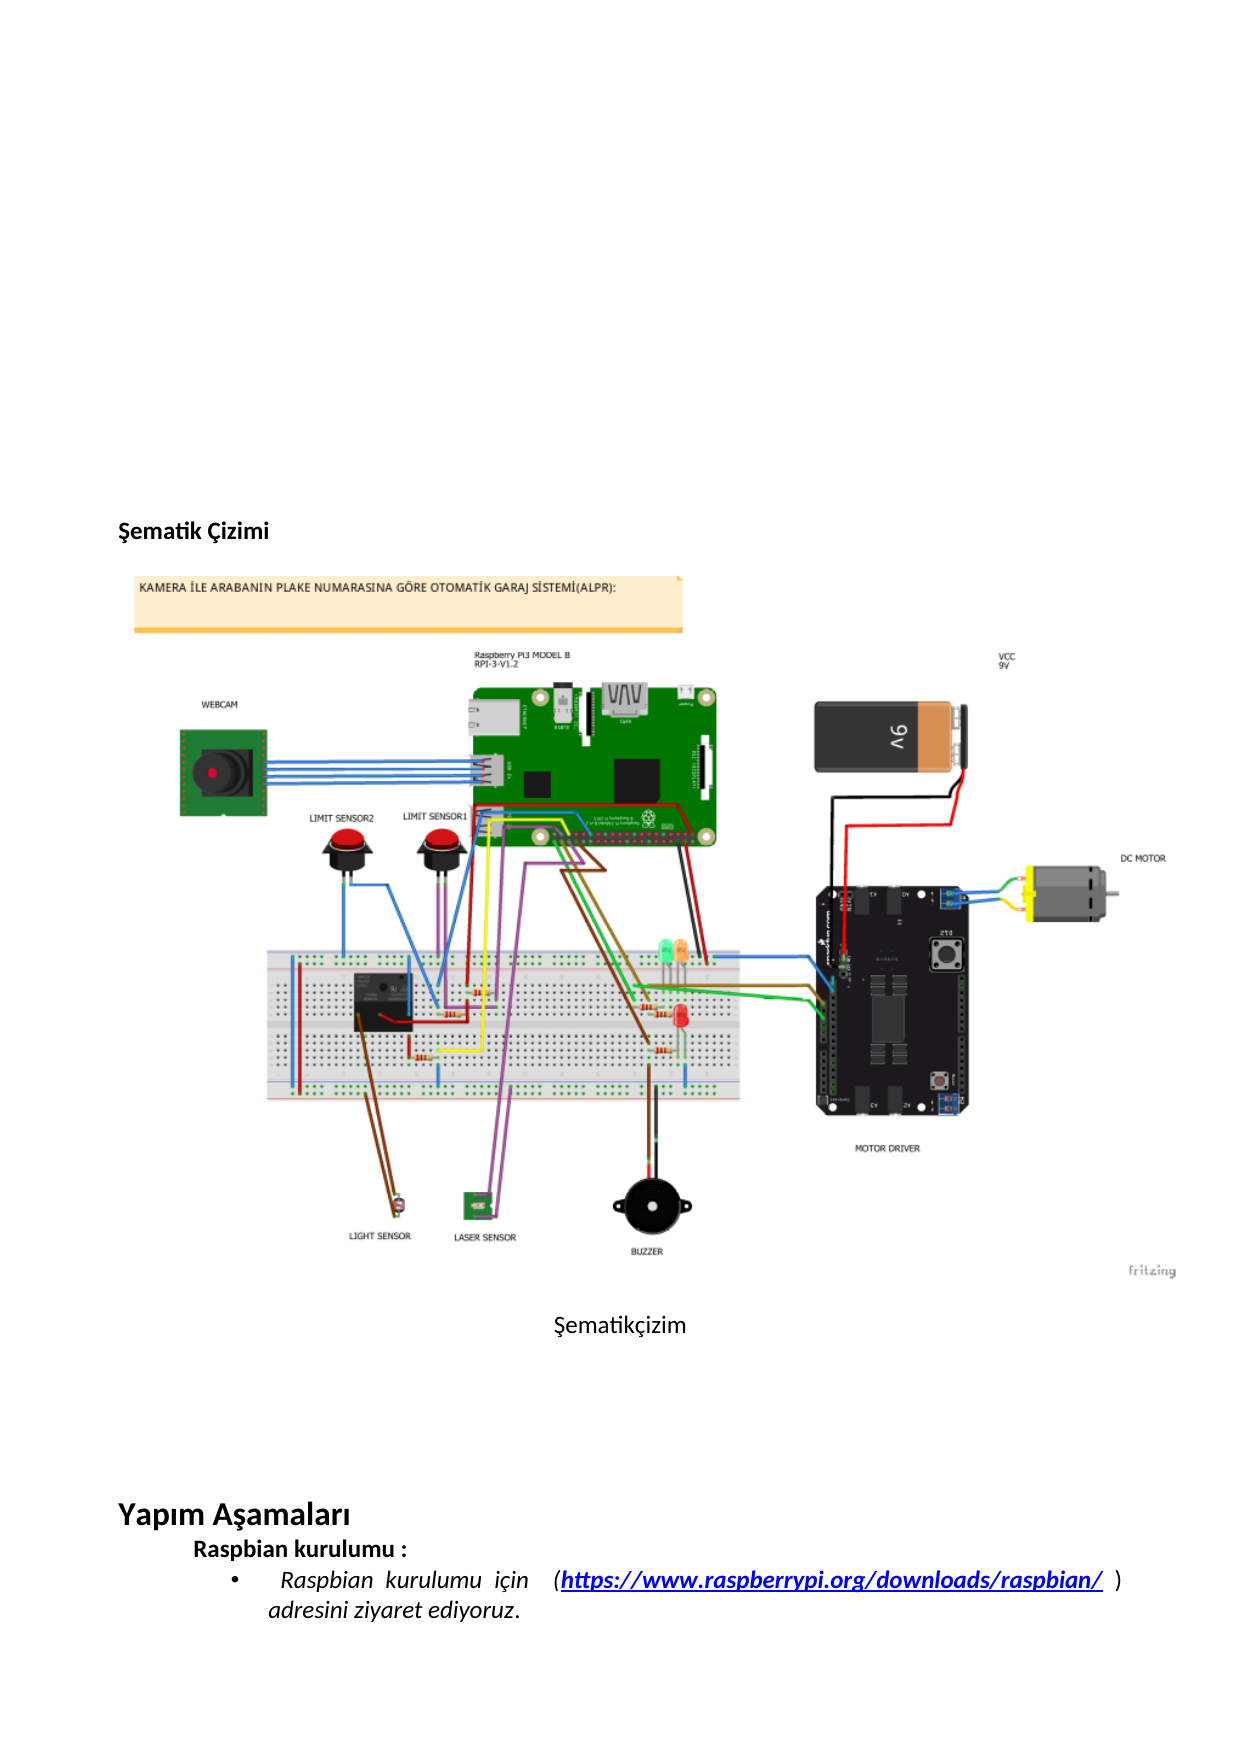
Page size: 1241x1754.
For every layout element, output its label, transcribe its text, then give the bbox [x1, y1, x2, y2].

list Raspbian kurulumu için (https://www.raspberrypi.org/downloads/raspbian/ ) adresini ziyaret ediyoruz. [231, 1564, 1122, 1625]
text Yapım Aşamaları [118, 1493, 1240, 1533]
text Şematikçizim [118, 1309, 1122, 1340]
text Şematik Çizimi [118, 515, 1122, 545]
text Raspbian kurulumu : [193, 1533, 1122, 1564]
